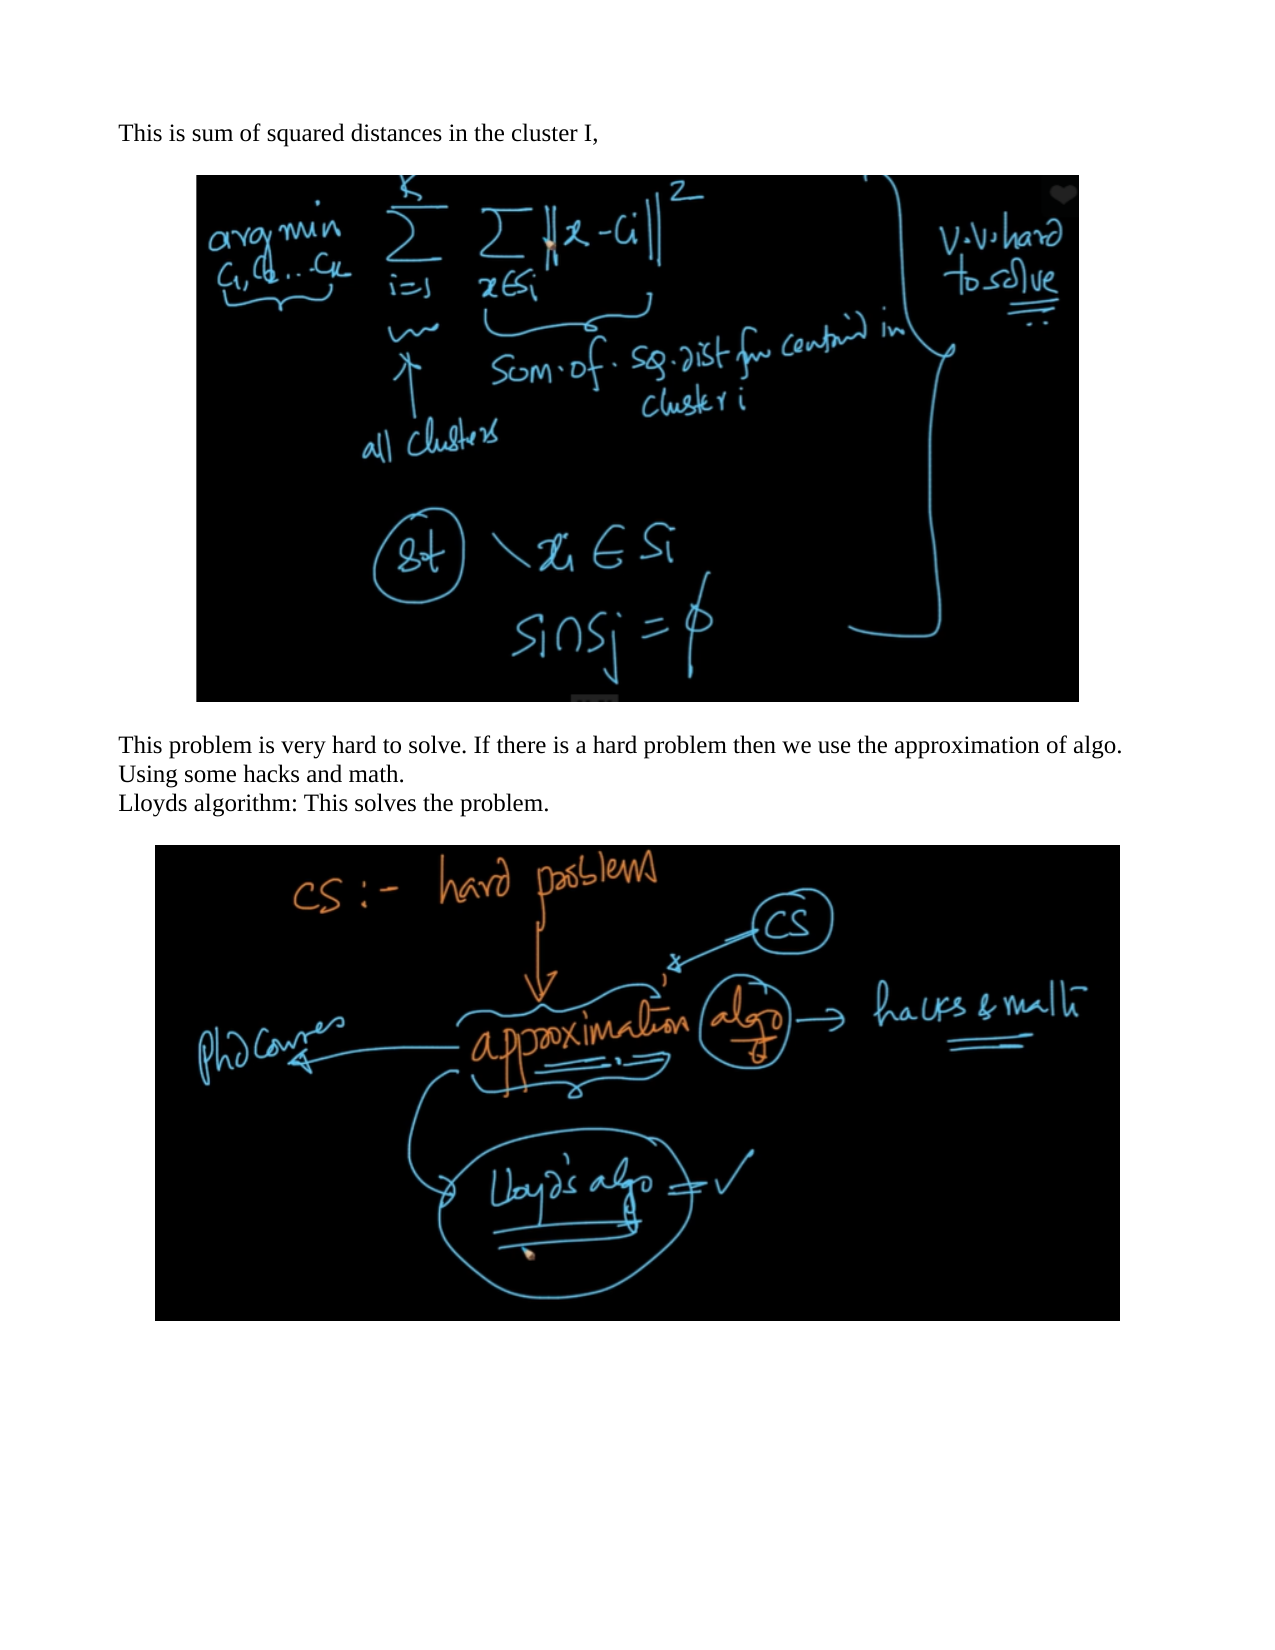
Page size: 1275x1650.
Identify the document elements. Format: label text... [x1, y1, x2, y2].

picture [155, 845, 1120, 1321]
picture [196, 175, 1079, 702]
text This is sum of squared distances in the cluster I, [118, 118, 1157, 147]
text Using some hacks and math. [118, 759, 1157, 788]
text This problem is very hard to solve. If there is a hard problem then we use the approximation of algo. [118, 731, 1157, 759]
text Lloyds algorithm: This solves the problem. [118, 788, 1157, 817]
